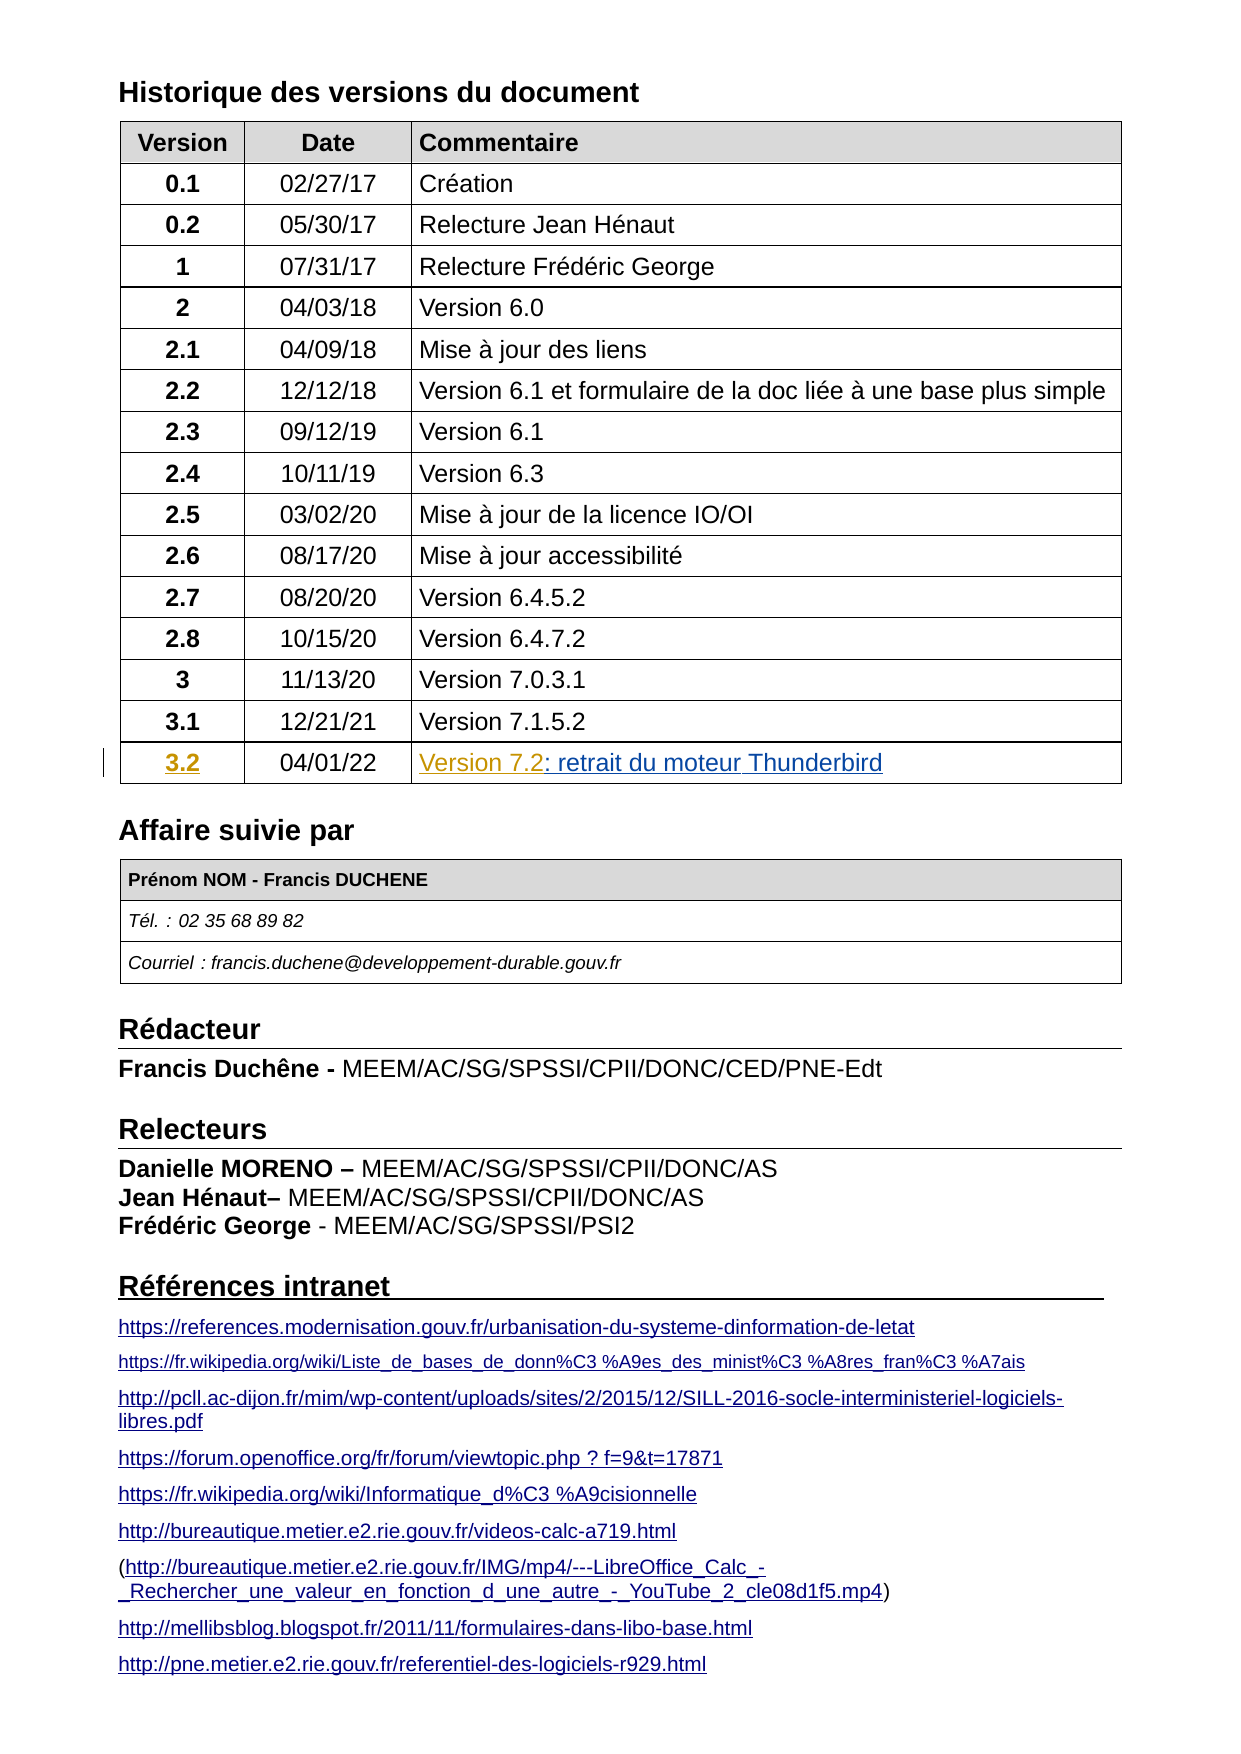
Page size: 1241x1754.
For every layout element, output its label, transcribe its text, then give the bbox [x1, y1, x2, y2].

text Francis Duchêne - MEEM/AC/SG/SPSSI/CPII/DONC/CED/PNE-Edt [118, 1054, 1122, 1083]
table_cell 0.2 [121, 205, 244, 245]
table_cell Version 6.4.5.2 [412, 577, 1121, 617]
text Rédacteur [118, 1012, 1122, 1048]
table_cell 09/04/18 [245, 329, 411, 369]
table_cell 12/09/19 [245, 412, 411, 452]
table_cell 2.5 [121, 494, 244, 534]
table_cell 17/08/20 [245, 536, 411, 576]
table_cell 03/04/18 [245, 288, 411, 328]
list http://pcll.ac-dijon.fr/mim/wp-content/uploads/sites/2/2015/12/SILL-2016-socle-interministeriel-logiciels-libres.pdf [118, 1385, 1122, 1433]
list https://references.modernisation.gouv.fr/urbanisation-du-systeme-dinformation-de-letat [118, 1315, 1122, 1339]
table_cell 01/04/22 [245, 743, 411, 783]
table_cell 27/02/17 [245, 164, 411, 204]
table_cell 2.2 [121, 370, 244, 411]
table_cell Création [412, 164, 1121, 204]
text Historique des versions du document [118, 75, 1122, 108]
table_cell 1 [121, 246, 244, 286]
table_cell Mise à jour de la licence IO/OI [412, 494, 1121, 534]
list http://pne.metier.e2.rie.gouv.fr/referentiel-des-logiciels-r929.html [118, 1652, 1122, 1676]
text Danielle MORENO – MEEM/AC/SG/SPSSI/CPII/DONC/AS [118, 1154, 1122, 1183]
table_cell 11/10/19 [245, 453, 411, 493]
table_cell 21/12/21 [245, 701, 411, 741]
table_cell Mise à jour des liens [412, 329, 1121, 369]
list (http://bureautique.metier.e2.rie.gouv.fr/IMG/mp4/---LibreOffice_Calc_-_Rechercher_une_valeur_en_fonction_d_une_autre_-_YouTube_2_cle08d1f5.mp4) [118, 1555, 1122, 1603]
table_cell Version 6.1 et formulaire de la doc liée à une base plus simple [412, 370, 1121, 411]
list https://fr.wikipedia.org/wiki/Informatique_d%C3 %A9cisionnelle [118, 1482, 1122, 1506]
table_cell Version 6.1 [412, 412, 1121, 452]
table_cell 0.1 [121, 164, 244, 204]
table_cell 31/07/17 [245, 246, 411, 286]
table_cell 2.4 [121, 453, 244, 493]
table_cell Version 7.1.5.2 [412, 701, 1121, 741]
table_cell Version 6.4.7.2 [412, 618, 1121, 659]
table_cell Version 7.0.3.1 [412, 660, 1121, 700]
table_header Date [245, 122, 411, 162]
table_cell 3.1 [121, 701, 244, 741]
table_cell Courriel : francis.duchene@developpement-durable.gouv.fr [121, 942, 1121, 983]
table_cell 30/05/17 [245, 205, 411, 245]
list https://fr.wikipedia.org/wiki/Liste_de_bases_de_donn%C3 %A9es_des_minist%C3 %A8res_fran%C3 %A7ais [118, 1351, 1122, 1373]
table_cell Version 6.0 [412, 288, 1121, 328]
text Frédéric George - MEEM/AC/SG/SPSSI/PSI2 [118, 1211, 1122, 1240]
list https://forum.openoffice.org/fr/forum/viewtopic.php ? f=9&t=17871 [118, 1446, 1122, 1470]
list http://mellibsblog.blogspot.fr/2011/11/formulaires-dans-libo-base.html [118, 1616, 1122, 1639]
text Affaire suivie par [118, 812, 1122, 846]
table_cell 2.1 [121, 329, 244, 369]
text Jean Hénaut– MEEM/AC/SG/SPSSI/CPII/DONC/AS [118, 1183, 1122, 1211]
text Références intranet [118, 1269, 1122, 1302]
table_cell 3 [121, 660, 244, 700]
table_cell Tél. : 02 35 68 89 82 [121, 901, 1121, 941]
table_cell 20/08/20 [245, 577, 411, 617]
table_header Version [121, 122, 244, 162]
table_cell 2.8 [121, 618, 244, 659]
table_cell 12/12/18 [245, 370, 411, 411]
table_cell Version 7.2: retrait du moteur Thunderbird [412, 743, 1121, 783]
table_cell Mise à jour accessibilité [412, 536, 1121, 576]
table_cell Relecture Frédéric George [412, 246, 1121, 286]
table_cell Relecture Jean Hénaut [412, 205, 1121, 245]
table_cell 3.2 [121, 743, 244, 783]
table_cell 15/10/20 [245, 618, 411, 659]
list http://bureautique.metier.e2.rie.gouv.fr/videos-calc-a719.html [118, 1519, 1122, 1543]
table_cell 2.3 [121, 412, 244, 452]
table_cell 2.7 [121, 577, 244, 617]
table_cell 2 [121, 288, 244, 328]
table_cell 02/03/20 [245, 494, 411, 534]
table_header Commentaire [412, 122, 1121, 162]
text Relecteurs [118, 1112, 1122, 1148]
table_cell 2.6 [121, 536, 244, 576]
table_header Prénom NOM - Francis DUCHENE [121, 860, 1121, 900]
table_cell 13/11/20 [245, 660, 411, 700]
table_cell Version 6.3 [412, 453, 1121, 493]
